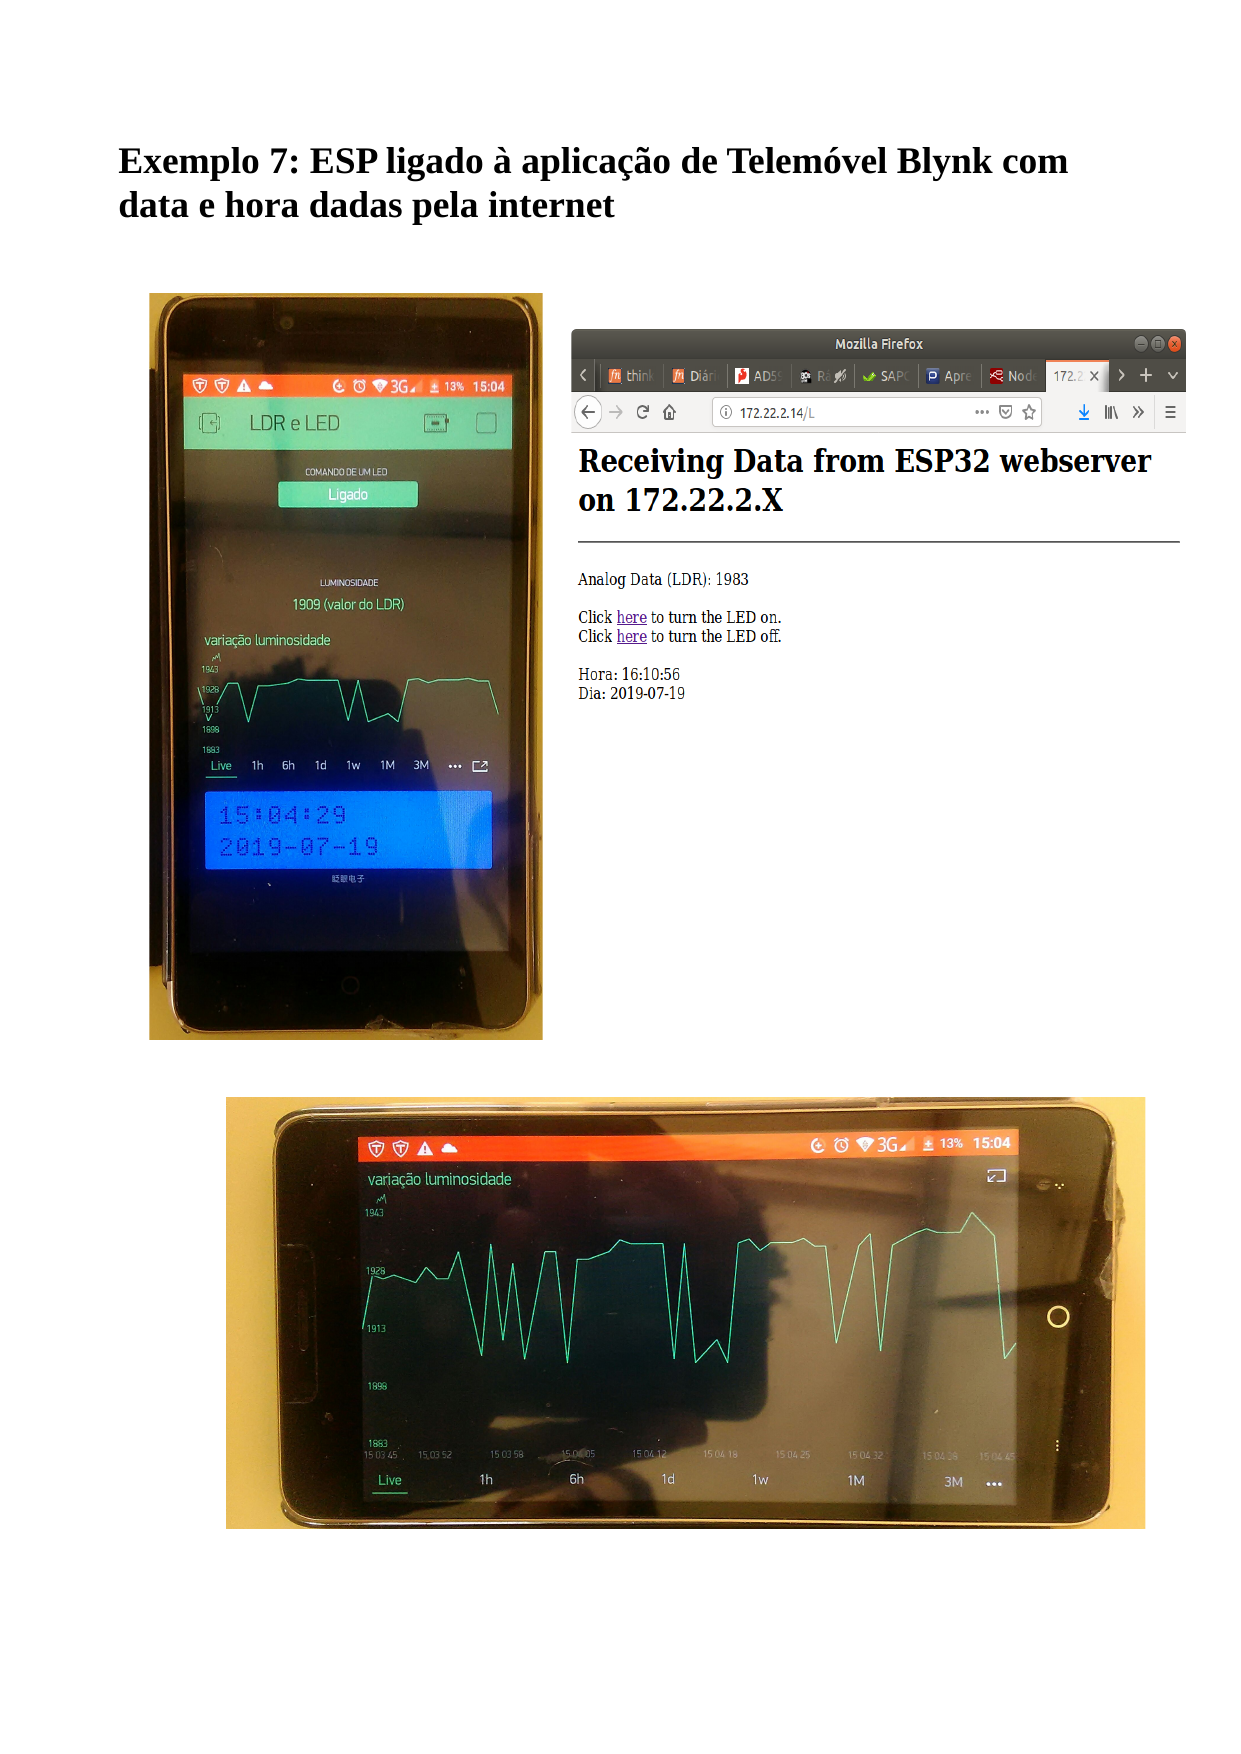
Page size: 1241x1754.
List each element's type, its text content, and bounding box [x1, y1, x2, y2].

picture [226, 1097, 1146, 1474]
subtitle Exemplo 7: ESP ligado à aplicação de Telemóvel Blynk com data e hora dadas pela internet [118, 139, 1122, 225]
picture [237, 293, 543, 530]
picture [571, 329, 1186, 742]
